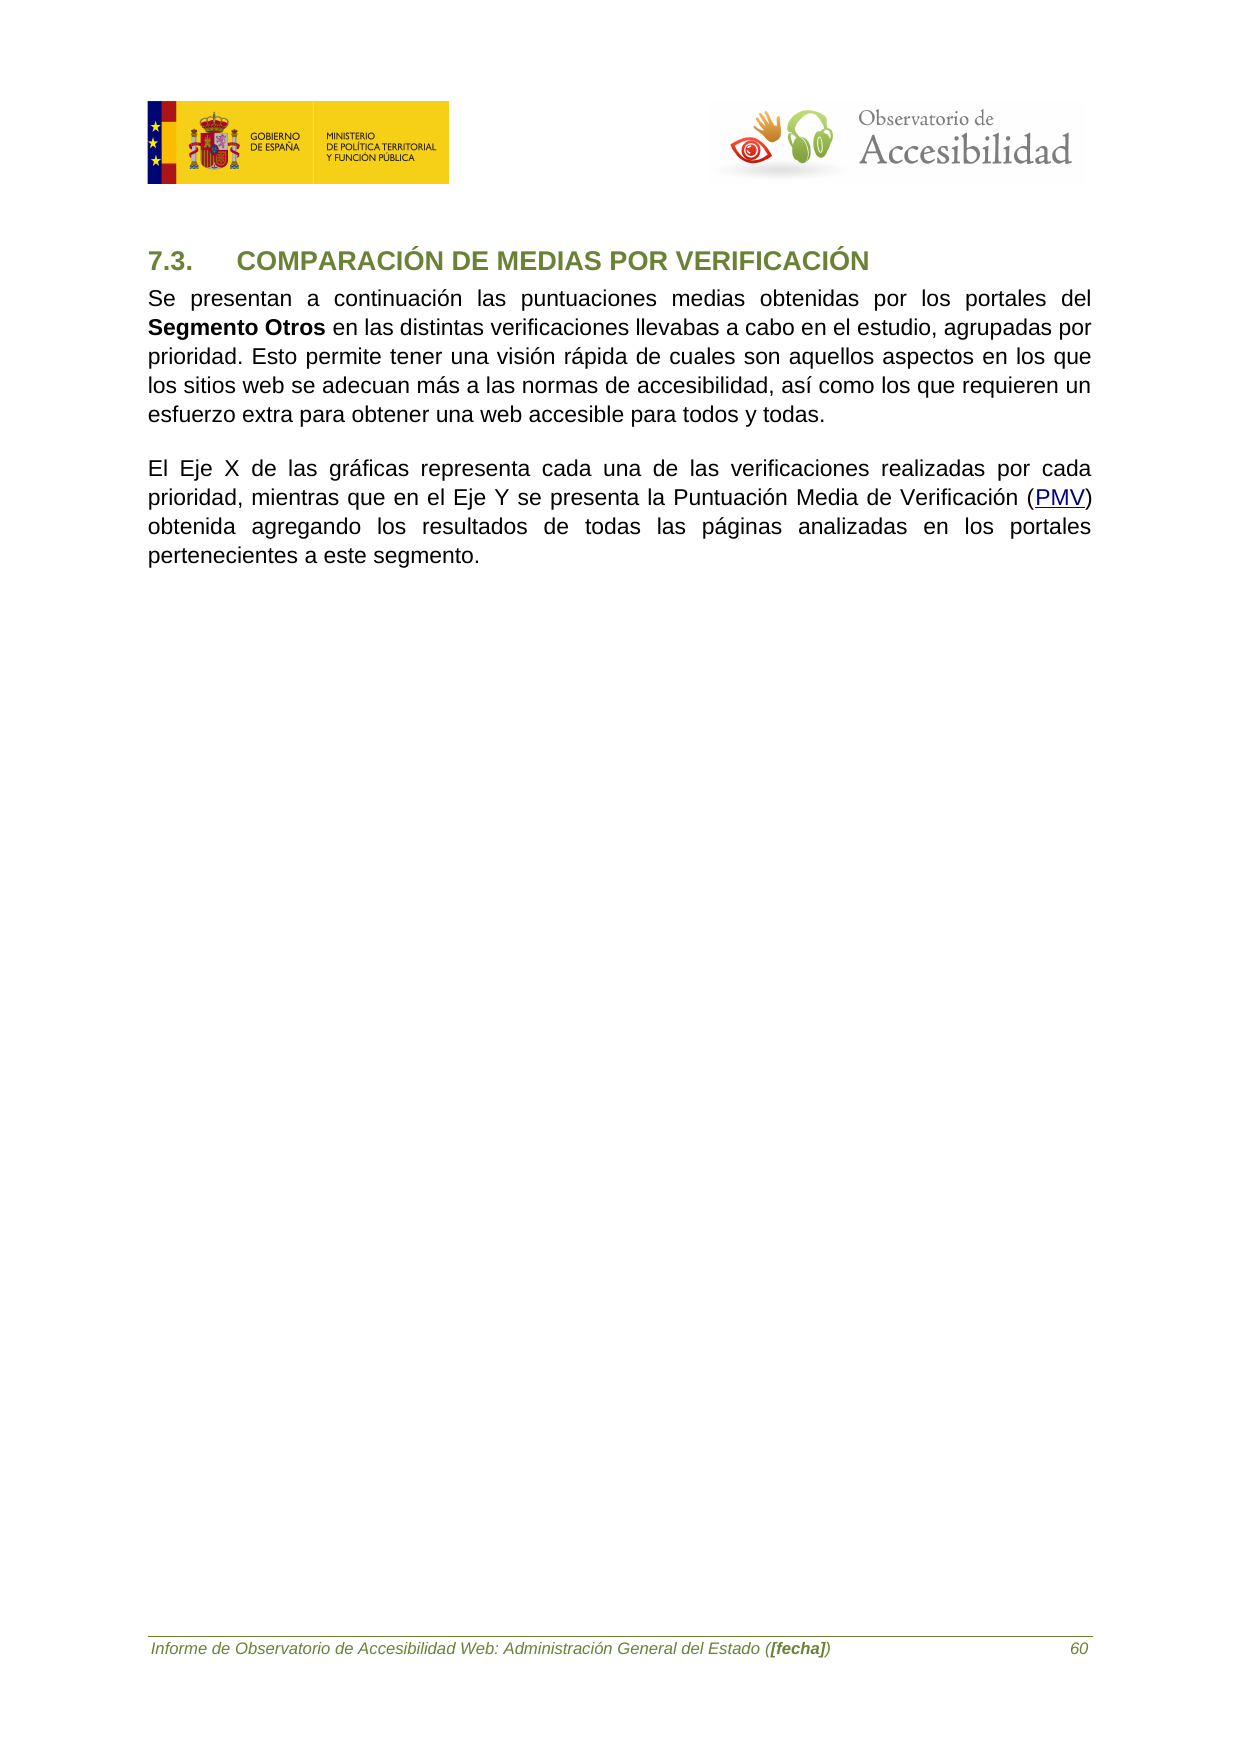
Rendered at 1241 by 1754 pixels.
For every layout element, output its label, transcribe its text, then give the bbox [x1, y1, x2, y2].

subtitle Comparación de medias por verificación [148, 245, 1092, 276]
picture [147, 101, 450, 184]
text El Eje X de las gráficas representa cada una de las verificaciones realizadas por cada prioridad, mientras que en el Eje Y se presenta la Puntuación Media de Verificación (PMV) obtenida agregando los resultados de todas las páginas analizadas en los portales pertenecientes a este segmento. [148, 455, 1092, 568]
text Se presentan a continuación las puntuaciones medias obtenidas por los portales del Segmento Otros en las distintas verificaciones llevabas a cabo en el estudio, agrupadas por prioridad. Esto permite tener una visión rápida de cuales son aquellos aspectos en los que los sitios web se adecuan más a las normas de accesibilidad, así como los que requieren un esfuerzo extra para obtener una web accesible para todos y todas. [148, 285, 1092, 427]
picture [710, 101, 1086, 184]
